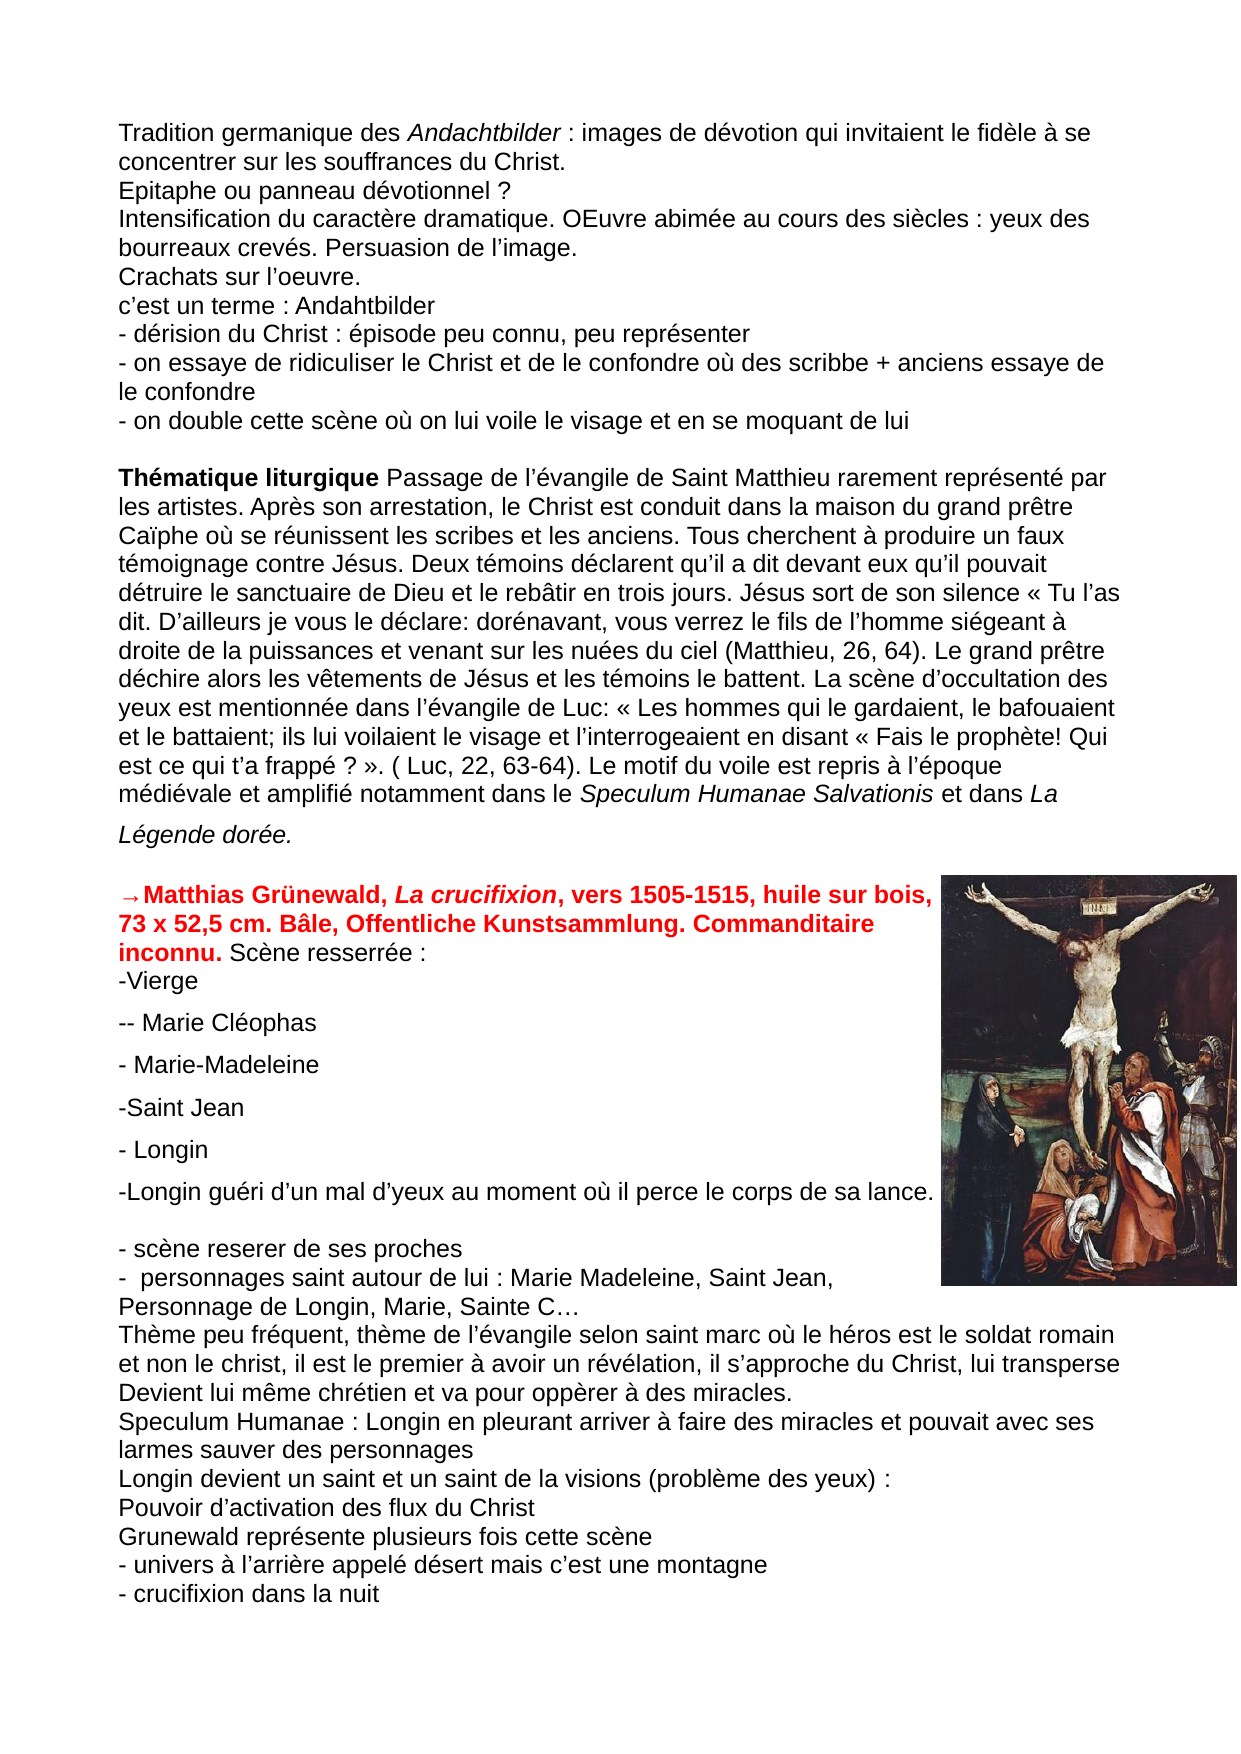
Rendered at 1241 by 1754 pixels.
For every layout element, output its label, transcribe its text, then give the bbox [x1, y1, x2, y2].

text Crachats sur l’oeuvre. [118, 262, 1122, 291]
text -Vierge [118, 966, 941, 995]
text Longin devient un saint et un saint de la visions (problème des yeux) : [118, 1464, 1122, 1493]
text Speculum Humanae : Longin en pleurant arriver à faire des miracles et pouvait avec ses larmes sauver des personnages [118, 1407, 1122, 1464]
text - on essaye de ridiculiser le Christ et de le confondre où des scribbe + anciens essaye de le confondre [118, 348, 1122, 406]
text -- Marie Cléophas [118, 1008, 941, 1037]
text -Longin guéri d’un mal d’yeux au moment où il perce le corps de sa lance. [118, 1177, 941, 1205]
text - Marie-Madeleine [118, 1050, 941, 1079]
text - personnages saint autour de lui : Marie Madeleine, Saint Jean, Personnage de Longin, Marie, Sainte C… [118, 1263, 1122, 1320]
text c’est un terme : Andahtbilder [118, 291, 1122, 319]
text -Saint Jean [118, 1092, 941, 1121]
text - scène reserer de ses proches [118, 1234, 941, 1263]
text Thème peu fréquent, thème de l’évangile selon saint marc où le héros est le soldat romain et non le christ, il est le premier à avoir un révélation, il s’approche du Christ, lui transperse [118, 1320, 1122, 1378]
text - on double cette scène où on lui voile le visage et en se moquant de lui [118, 406, 1122, 434]
text Devient lui même chrétien et va pour oppèrer à des miracles. [118, 1378, 1122, 1407]
text Tradition germanique des Andachtbilder : images de dévotion qui invitaient le fidèle à se concentrer sur les souffrances du Christ. [118, 118, 1122, 176]
text Intensification du caractère dramatique. OEuvre abimée au cours des siècles : yeux des bourreaux crevés. Persuasion de l’image. [118, 204, 1122, 262]
text →Matthias Grünewald, La crucifixion, vers 1505-1515, huile sur bois, 73 x 52,5 cm. Bâle, Offentliche Kunstsammlung. Commanditaire inconnu. Scène resserrée : [118, 880, 941, 966]
text Thématique liturgique Passage de l’évangile de Saint Matthieu rarement représenté par les artistes. Après son arrestation, le Christ est conduit dans la maison du grand prêtre Caïphe où se réunissent les scribes et les anciens. Tous cherchent à produire un faux témoignage contre Jésus. Deux témoins déclarent qu’il a dit devant eux qu’il pouvait détruire le sanctuaire de Dieu et le rebâtir en trois jours. Jésus sort de son silence « Tu l’as dit. D’ailleurs je vous le déclare: dorénavant, vous verrez le fils de l’homme siégeant à droite de la puissances et venant sur les nuées du ciel (Matthieu, 26, 64). Le grand prêtre déchire alors les vêtements de Jésus et les témoins le battent. La scène d’occultation des yeux est mentionnée dans l’évangile de Luc: « Les hommes qui le gardaient, le bafouaient et le battaient; ils lui voilaient le visage et l’interrogeaient en disant « Fais le prophète! Qui est ce qui t’a frappé ? ». ( Luc, 22, 63-64). Le motif du voile est repris à l’époque médiévale et amplifié notamment dans le Speculum Humanae Salvationis et dans La Légende dorée. [118, 463, 1122, 851]
picture [941, 875, 1237, 1286]
text - dérision du Christ : épisode peu connu, peu représenter [118, 319, 1122, 348]
text - crucifixion dans la nuit [118, 1579, 1122, 1608]
text Epitaphe ou panneau dévotionnel ? [118, 176, 1122, 204]
text Pouvoir d’activation des flux du Christ [118, 1493, 1122, 1522]
text - Longin [118, 1134, 941, 1163]
text - univers à l’arrière appelé désert mais c’est une montagne [118, 1550, 1122, 1579]
text Grunewald représente plusieurs fois cette scène [118, 1522, 1122, 1550]
